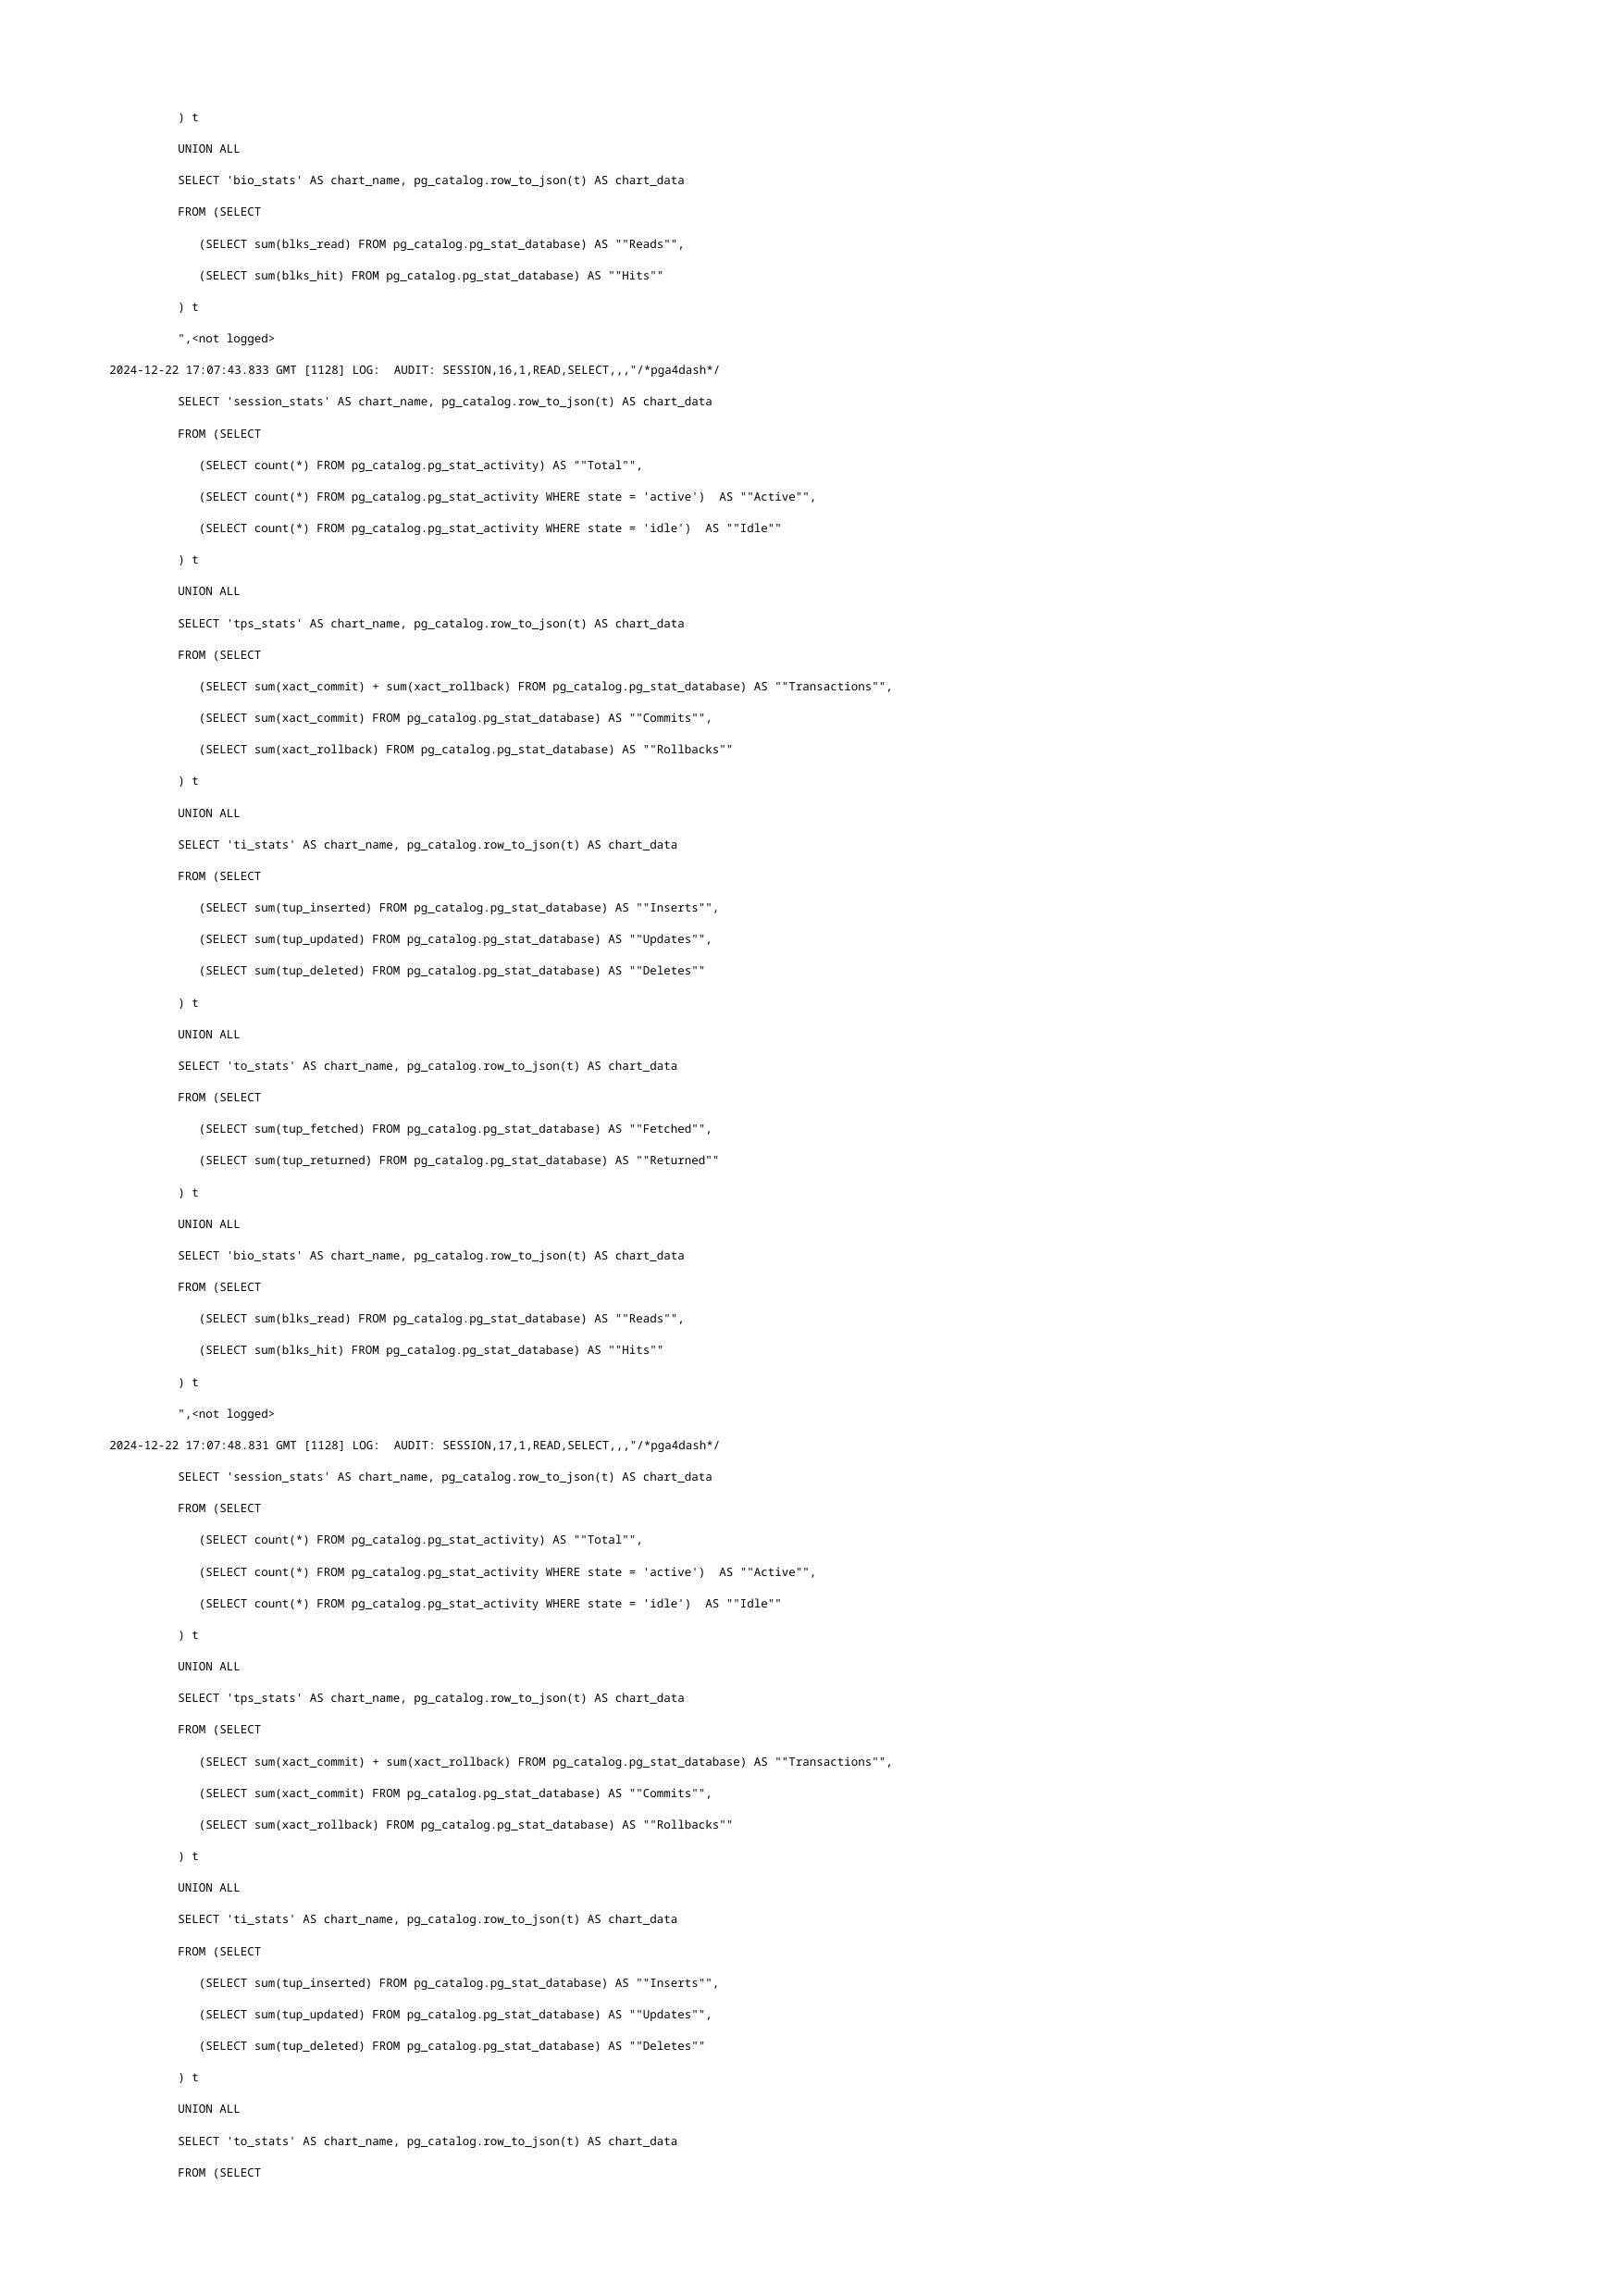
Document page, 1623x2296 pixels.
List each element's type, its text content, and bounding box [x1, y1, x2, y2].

text UNION ALL [109, 1026, 1514, 1042]
text UNION ALL [109, 1216, 1514, 1232]
text (SELECT sum(blks_read) FROM pg_catalog.pg_stat_database) AS ""Reads"", [109, 1310, 1514, 1326]
text UNION ALL [109, 584, 1514, 600]
text (SELECT sum(tup_inserted) FROM pg_catalog.pg_stat_database) AS ""Inserts"", [109, 900, 1514, 915]
text 2024-12-22 17:07:48.831 GMT [1128] LOG: AUDIT: SESSION,17,1,READ,SELECT,,,"/*pga4dash*/ [109, 1437, 1514, 1453]
text (SELECT count(*) FROM pg_catalog.pg_stat_activity WHERE state = 'idle') AS ""Idle"" [109, 1595, 1514, 1611]
text SELECT 'ti_stats' AS chart_name, pg_catalog.row_to_json(t) AS chart_data [109, 837, 1514, 852]
text ) t [109, 109, 1514, 125]
text SELECT 'bio_stats' AS chart_name, pg_catalog.row_to_json(t) AS chart_data [109, 172, 1514, 188]
text ) t [109, 2069, 1514, 2085]
text (SELECT sum(xact_commit) FROM pg_catalog.pg_stat_database) AS ""Commits"", [109, 710, 1514, 726]
text (SELECT sum(tup_deleted) FROM pg_catalog.pg_stat_database) AS ""Deletes"" [109, 963, 1514, 979]
text (SELECT sum(xact_commit) FROM pg_catalog.pg_stat_database) AS ""Commits"", [109, 1785, 1514, 1801]
text ",<not logged> [109, 1406, 1514, 1421]
text (SELECT sum(tup_fetched) FROM pg_catalog.pg_stat_database) AS ""Fetched"", [109, 1121, 1514, 1136]
text FROM (SELECT [109, 2165, 1514, 2180]
text FROM (SELECT [109, 1500, 1514, 1516]
text (SELECT sum(tup_updated) FROM pg_catalog.pg_stat_database) AS ""Updates"", [109, 931, 1514, 947]
text UNION ALL [109, 805, 1514, 821]
text FROM (SELECT [109, 1089, 1514, 1105]
text ) t [109, 774, 1514, 789]
text (SELECT sum(tup_returned) FROM pg_catalog.pg_stat_database) AS ""Returned"" [109, 1153, 1514, 1169]
text FROM (SELECT [109, 205, 1514, 220]
text ",<not logged> [109, 330, 1514, 346]
text SELECT 'tps_stats' AS chart_name, pg_catalog.row_to_json(t) AS chart_data [109, 1690, 1514, 1706]
text (SELECT count(*) FROM pg_catalog.pg_stat_activity WHERE state = 'active') AS ""Active"", [109, 489, 1514, 504]
text ) t [109, 995, 1514, 1011]
text (SELECT sum(blks_hit) FROM pg_catalog.pg_stat_database) AS ""Hits"" [109, 1343, 1514, 1359]
text UNION ALL [109, 1880, 1514, 1895]
text (SELECT sum(blks_hit) FROM pg_catalog.pg_stat_database) AS ""Hits"" [109, 267, 1514, 283]
text ) t [109, 1374, 1514, 1390]
text UNION ALL [109, 2102, 1514, 2117]
text (SELECT sum(xact_commit) + sum(xact_rollback) FROM pg_catalog.pg_stat_database) AS ""Transactions"", [109, 1754, 1514, 1769]
text ) t [109, 1185, 1514, 1200]
text SELECT 'bio_stats' AS chart_name, pg_catalog.row_to_json(t) AS chart_data [109, 1247, 1514, 1263]
text ) t [109, 299, 1514, 315]
text SELECT 'ti_stats' AS chart_name, pg_catalog.row_to_json(t) AS chart_data [109, 1912, 1514, 1928]
text ) t [109, 1627, 1514, 1643]
text (SELECT sum(tup_deleted) FROM pg_catalog.pg_stat_database) AS ""Deletes"" [109, 2038, 1514, 2054]
text FROM (SELECT [109, 868, 1514, 884]
text FROM (SELECT [109, 647, 1514, 663]
text FROM (SELECT [109, 1943, 1514, 1959]
text (SELECT count(*) FROM pg_catalog.pg_stat_activity) AS ""Total"", [109, 1533, 1514, 1548]
text FROM (SELECT [109, 426, 1514, 441]
text UNION ALL [109, 141, 1514, 156]
text (SELECT sum(xact_commit) + sum(xact_rollback) FROM pg_catalog.pg_stat_database) AS ""Transactions"", [109, 678, 1514, 694]
text ) t [109, 552, 1514, 567]
text (SELECT sum(xact_rollback) FROM pg_catalog.pg_stat_database) AS ""Rollbacks"" [109, 1817, 1514, 1832]
text (SELECT sum(blks_read) FROM pg_catalog.pg_stat_database) AS ""Reads"", [109, 236, 1514, 252]
text UNION ALL [109, 1658, 1514, 1674]
text (SELECT sum(xact_rollback) FROM pg_catalog.pg_stat_database) AS ""Rollbacks"" [109, 741, 1514, 757]
text SELECT 'tps_stats' AS chart_name, pg_catalog.row_to_json(t) AS chart_data [109, 615, 1514, 631]
text (SELECT count(*) FROM pg_catalog.pg_stat_activity) AS ""Total"", [109, 457, 1514, 473]
text SELECT 'to_stats' AS chart_name, pg_catalog.row_to_json(t) AS chart_data [109, 1058, 1514, 1074]
text FROM (SELECT [109, 1722, 1514, 1738]
text FROM (SELECT [109, 1279, 1514, 1295]
text 2024-12-22 17:07:43.833 GMT [1128] LOG: AUDIT: SESSION,16,1,READ,SELECT,,,"/*pga4dash*/ [109, 362, 1514, 378]
text SELECT 'session_stats' AS chart_name, pg_catalog.row_to_json(t) AS chart_data [109, 394, 1514, 410]
text (SELECT count(*) FROM pg_catalog.pg_stat_activity WHERE state = 'idle') AS ""Idle"" [109, 520, 1514, 536]
text (SELECT count(*) FROM pg_catalog.pg_stat_activity WHERE state = 'active') AS ""Active"", [109, 1564, 1514, 1580]
text SELECT 'session_stats' AS chart_name, pg_catalog.row_to_json(t) AS chart_data [109, 1469, 1514, 1484]
text ) t [109, 1848, 1514, 1864]
text (SELECT sum(tup_inserted) FROM pg_catalog.pg_stat_database) AS ""Inserts"", [109, 1975, 1514, 1991]
text SELECT 'to_stats' AS chart_name, pg_catalog.row_to_json(t) AS chart_data [109, 2133, 1514, 2149]
text (SELECT sum(tup_updated) FROM pg_catalog.pg_stat_database) AS ""Updates"", [109, 2006, 1514, 2022]
